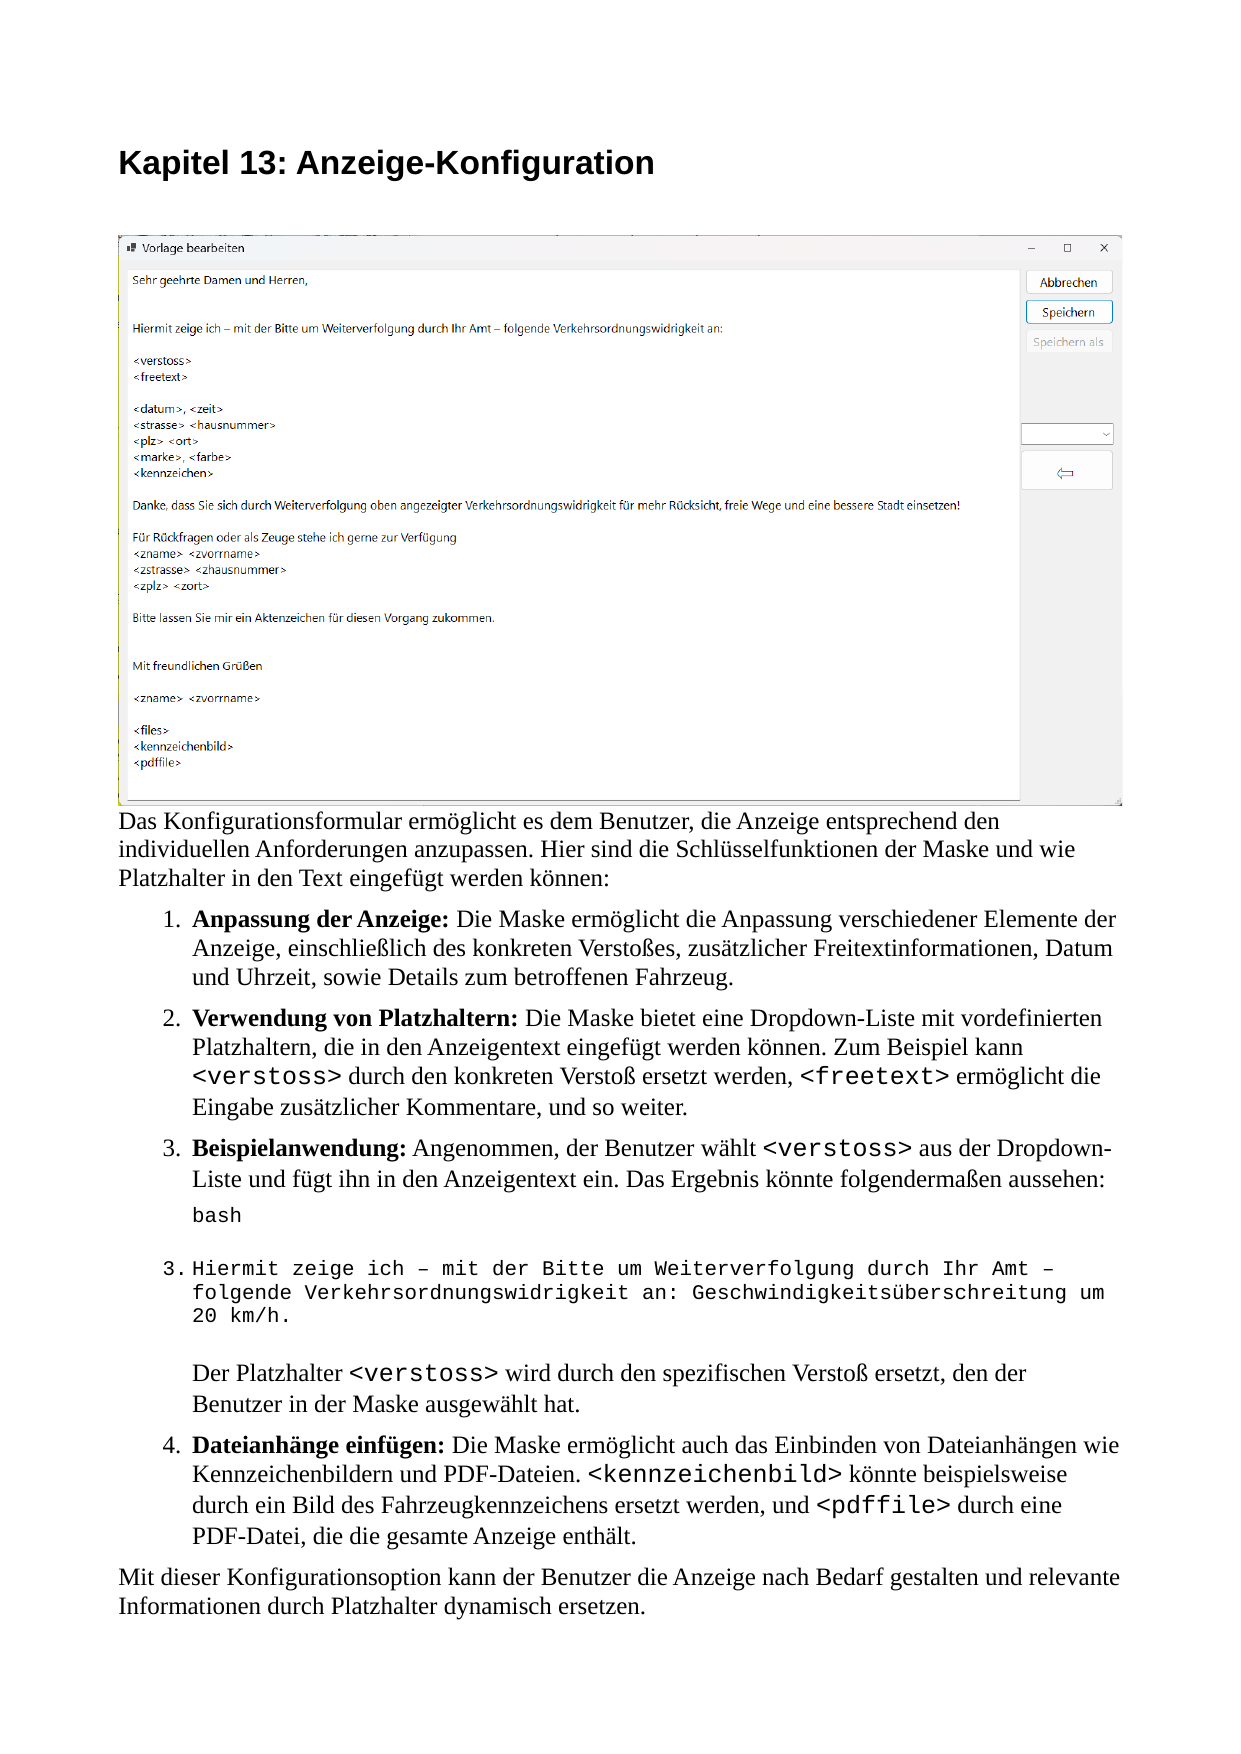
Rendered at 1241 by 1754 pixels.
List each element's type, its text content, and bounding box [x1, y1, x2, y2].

list bash [162, 1205, 1122, 1229]
list Beispielanwendung: Angenommen, der Benutzer wählt <verstoss> aus der Dropdown-Liste und fügt ihn in den Anzeigentext ein. Das Ergebnis könnte folgendermaßen aussehen: [162, 1133, 1122, 1192]
list Verwendung von Platzhaltern: Die Maske bietet eine Dropdown-Liste mit vordefinierten Platzhaltern, die in den Anzeigentext eingefügt werden können. Zum Beispiel kann <verstoss> durch den konkreten Verstoß ersetzt werden, <freetext> ermöglicht die Eingabe zusätzlicher Kommentare, und so weiter. [162, 1003, 1122, 1120]
list Dateianhänge einfügen: Die Maske ermöglicht auch das Einbinden von Dateianhängen wie Kennzeichenbildern und PDF-Dateien. <kennzeichenbild> könnte beispielsweise durch ein Bild des Fahrzeugkennzeichens ersetzt werden, und <pdffile> durch eine PDF-Datei, die die gesamte Anzeige enthält. [162, 1431, 1122, 1550]
picture [118, 235, 1123, 806]
subtitle Kapitel 13: Anzeige-Konfiguration [118, 143, 1122, 182]
text Mit dieser Konfigurationsoption kann der Benutzer die Anzeige nach Bedarf gestalten und relevante Informationen durch Platzhalter dynamisch ersetzen. [118, 1562, 1122, 1620]
list Hiermit zeige ich – mit der Bitte um Weiterverfolgung durch Ihr Amt – folgende Verkehrsordnungswidrigkeit an: Geschwindigkeitsüberschreitung um 20 km/h. [162, 1258, 1122, 1329]
text Das Konfigurationsformular ermöglicht es dem Benutzer, die Anzeige entsprechend den individuellen Anforderungen anzupassen. Hier sind die Schlüsselfunktionen der Maske und wie Platzhalter in den Text eingefügt werden können: [118, 806, 1122, 892]
list Der Platzhalter <verstoss> wird durch den spezifischen Verstoß ersetzt, den der Benutzer in der Maske ausgewählt hat. [162, 1358, 1122, 1418]
list Anpassung der Anzeige: Die Maske ermöglicht die Anpassung verschiedener Elemente der Anzeige, einschließlich des konkreten Verstoßes, zusätzlicher Freitextinformationen, Datum und Uhrzeit, sowie Details zum betroffenen Fahrzeug. [162, 904, 1122, 991]
